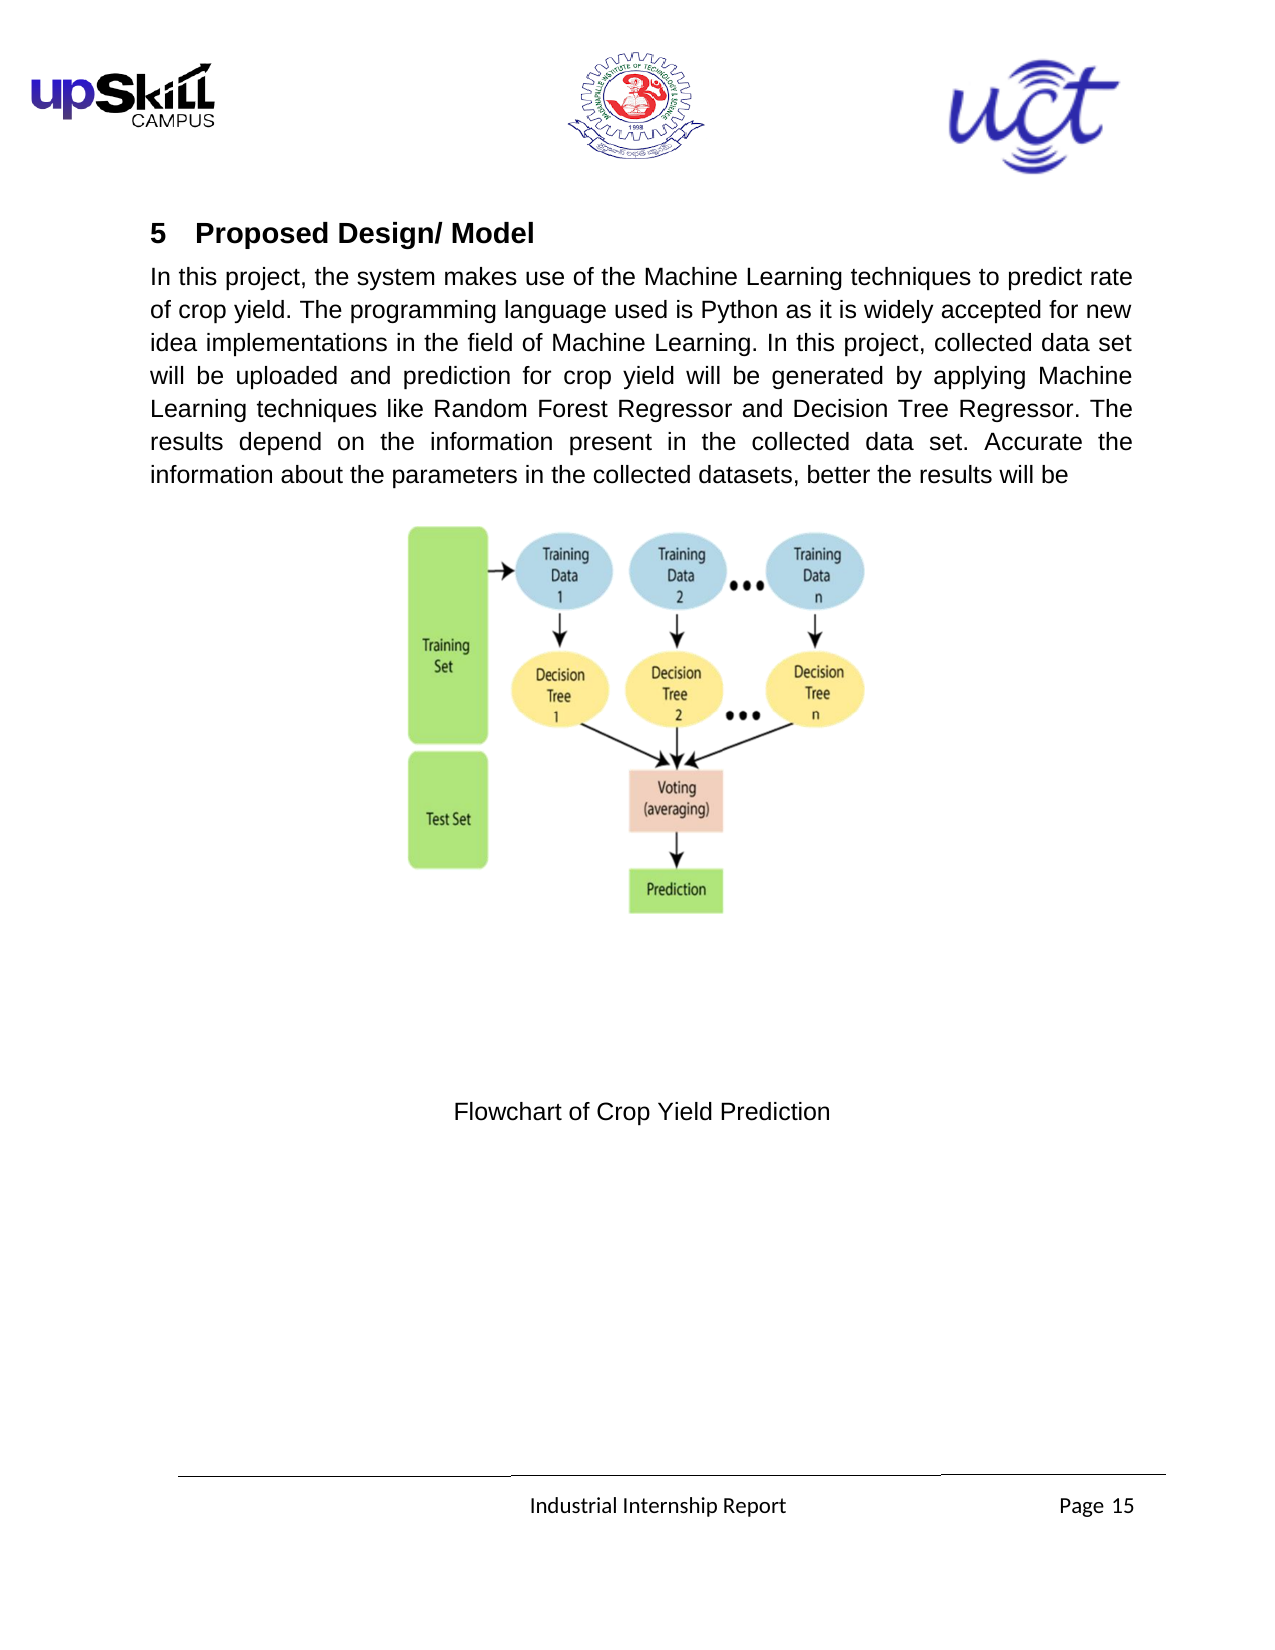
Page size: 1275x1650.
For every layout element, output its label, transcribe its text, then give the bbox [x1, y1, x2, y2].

text Flowchart of Crop Yield Prediction [150, 1097, 1134, 1126]
text In this project, the system makes use of the Machine Learning techniques to predict rate of crop yield. The programming language used is Python as it is widely accepted for new idea implementations in the field of Machine Learning. In this project, collected data set will be uploaded and prediction for crop yield will be generated by applying Machine Learning techniques like Random Forest Regressor and Decision Tree Regressor. The results depend on the information present in the collected data set. Accurate the information about the parameters in the collected datasets, better the results will be [150, 262, 1134, 489]
subtitle Proposed Design/ Model [150, 216, 1134, 250]
